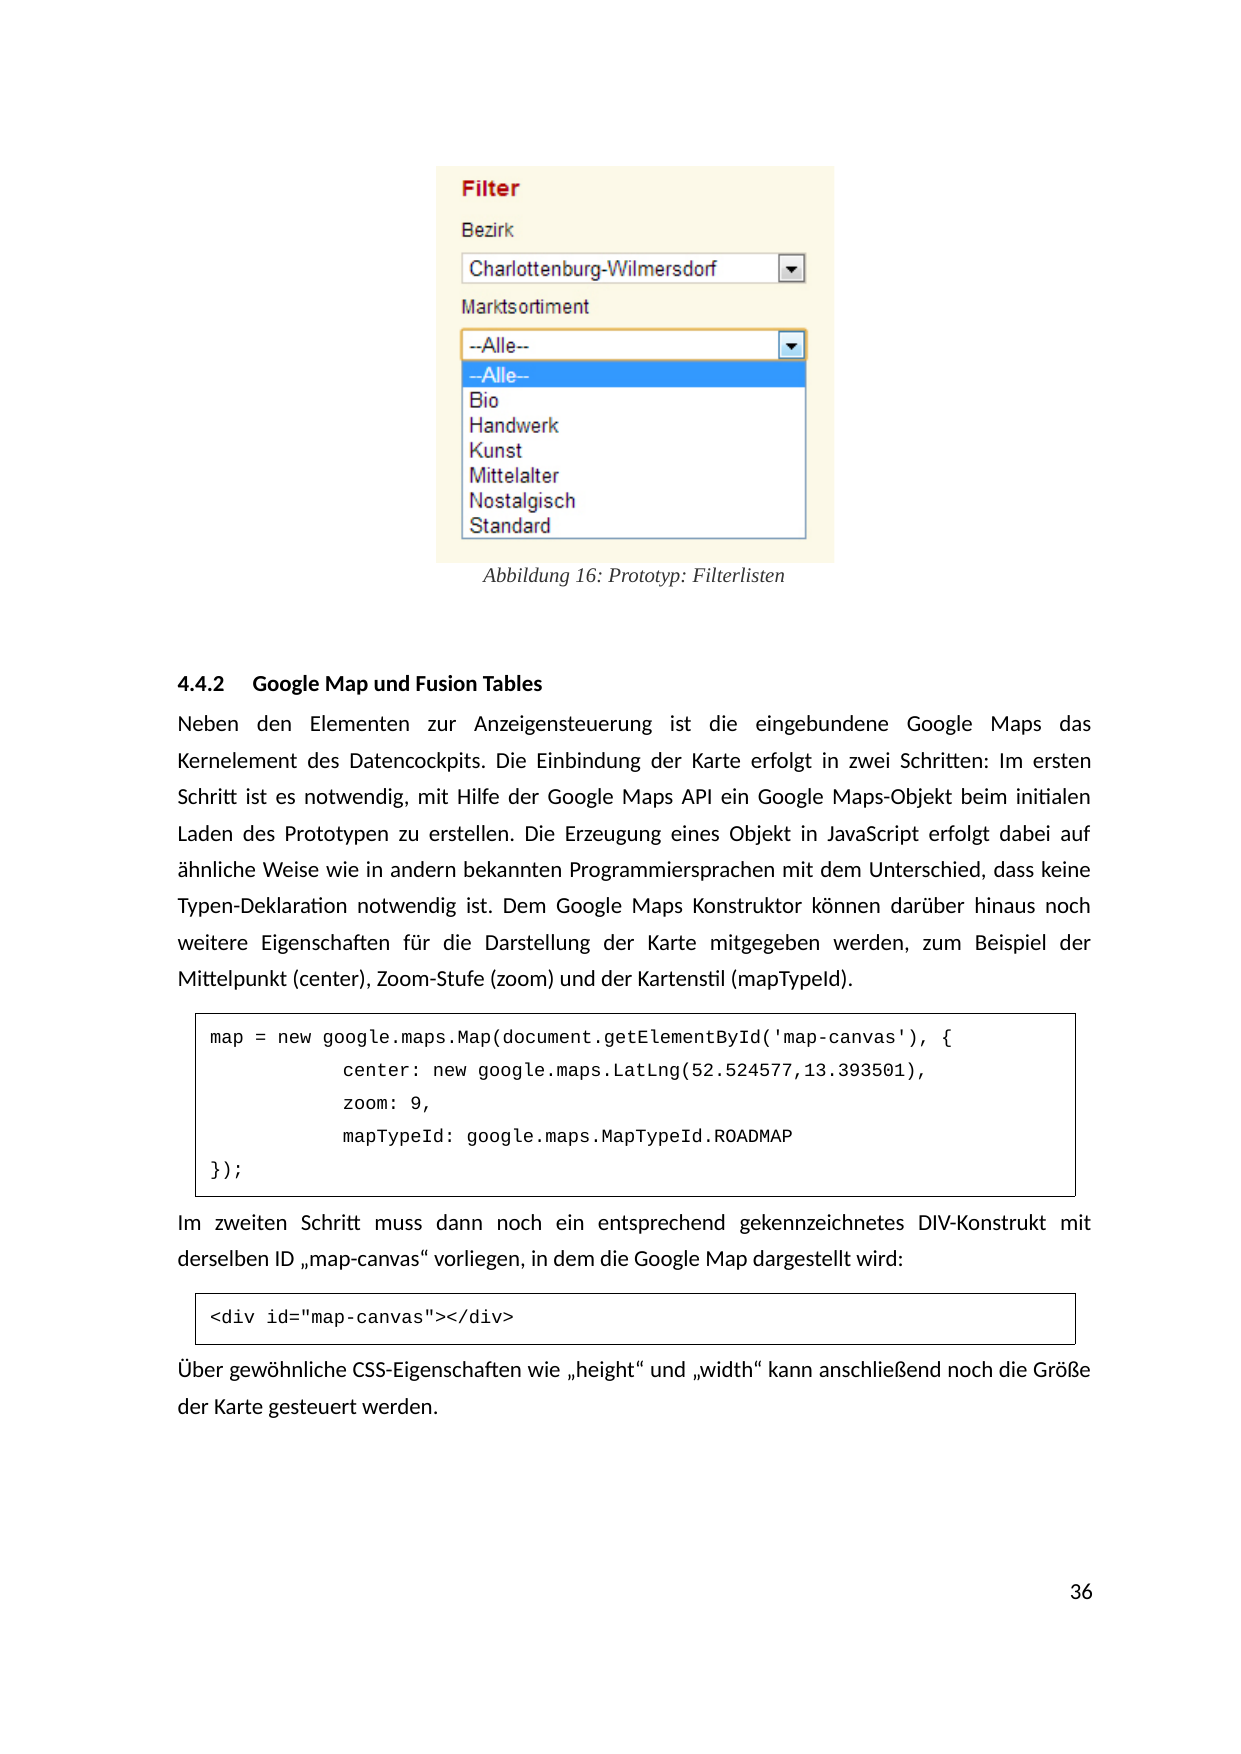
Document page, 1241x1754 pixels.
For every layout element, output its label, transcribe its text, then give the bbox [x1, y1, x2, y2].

picture [436, 166, 835, 563]
text Über gewöhnliche CSS-Eigenschaften wie „height“ und „width“ kann anschließend noch die Größe der Karte gesteuert werden. [177, 1356, 1093, 1420]
text map = new google.maps.Map(document.getElementById('map-canvas'), { [196, 1014, 1075, 1046]
text center: new google.maps.LatLng(52.524577,13.393501), [196, 1046, 1075, 1079]
text Neben den Elementen zur Anzeigensteuerung ist die eingebundene Google Maps das Kernelement des Datencockpits. Die Einbindung der Karte erfolgt in zwei Schritten: Im ersten Schritt ist es notwendig, mit Hilfe der Google Maps API ein Google Maps-Objekt beim initialen Laden des Prototypen zu erstellen. Die Erzeugung eines Objekt in JavaScript erfolgt dabei auf ähnliche Weise wie in andern bekannten Programmiersprachen mit dem Unterschied, dass keine Typen-Deklaration notwendig ist. Dem Google Maps Konstruktor können darüber hinaus noch weitere Eigenschaften für die Darstellung der Karte mitgegeben werden, zum Beispiel der Mittelpunkt (center), Zoom-Stufe (zoom) und der Kartenstil (mapTypeId). [177, 709, 1093, 992]
subtitle Google Map und Fusion Tables [177, 669, 1093, 697]
text Im zweiten Schritt muss dann noch ein entsprechend gekennzeichnetes DIV-Konstrukt mit derselben ID „map-canvas“ vorliegen, in dem die Google Map dargestellt wird: [177, 1208, 1093, 1272]
text <div id="map-canvas"></div> [196, 1294, 1075, 1344]
text }); [196, 1145, 1075, 1196]
text zoom: 9, [196, 1079, 1075, 1112]
text mapTypeId: google.maps.MapTypeId.ROADMAP [196, 1112, 1075, 1145]
text Abbildung 16: Prototyp: Filterlisten [436, 563, 834, 587]
